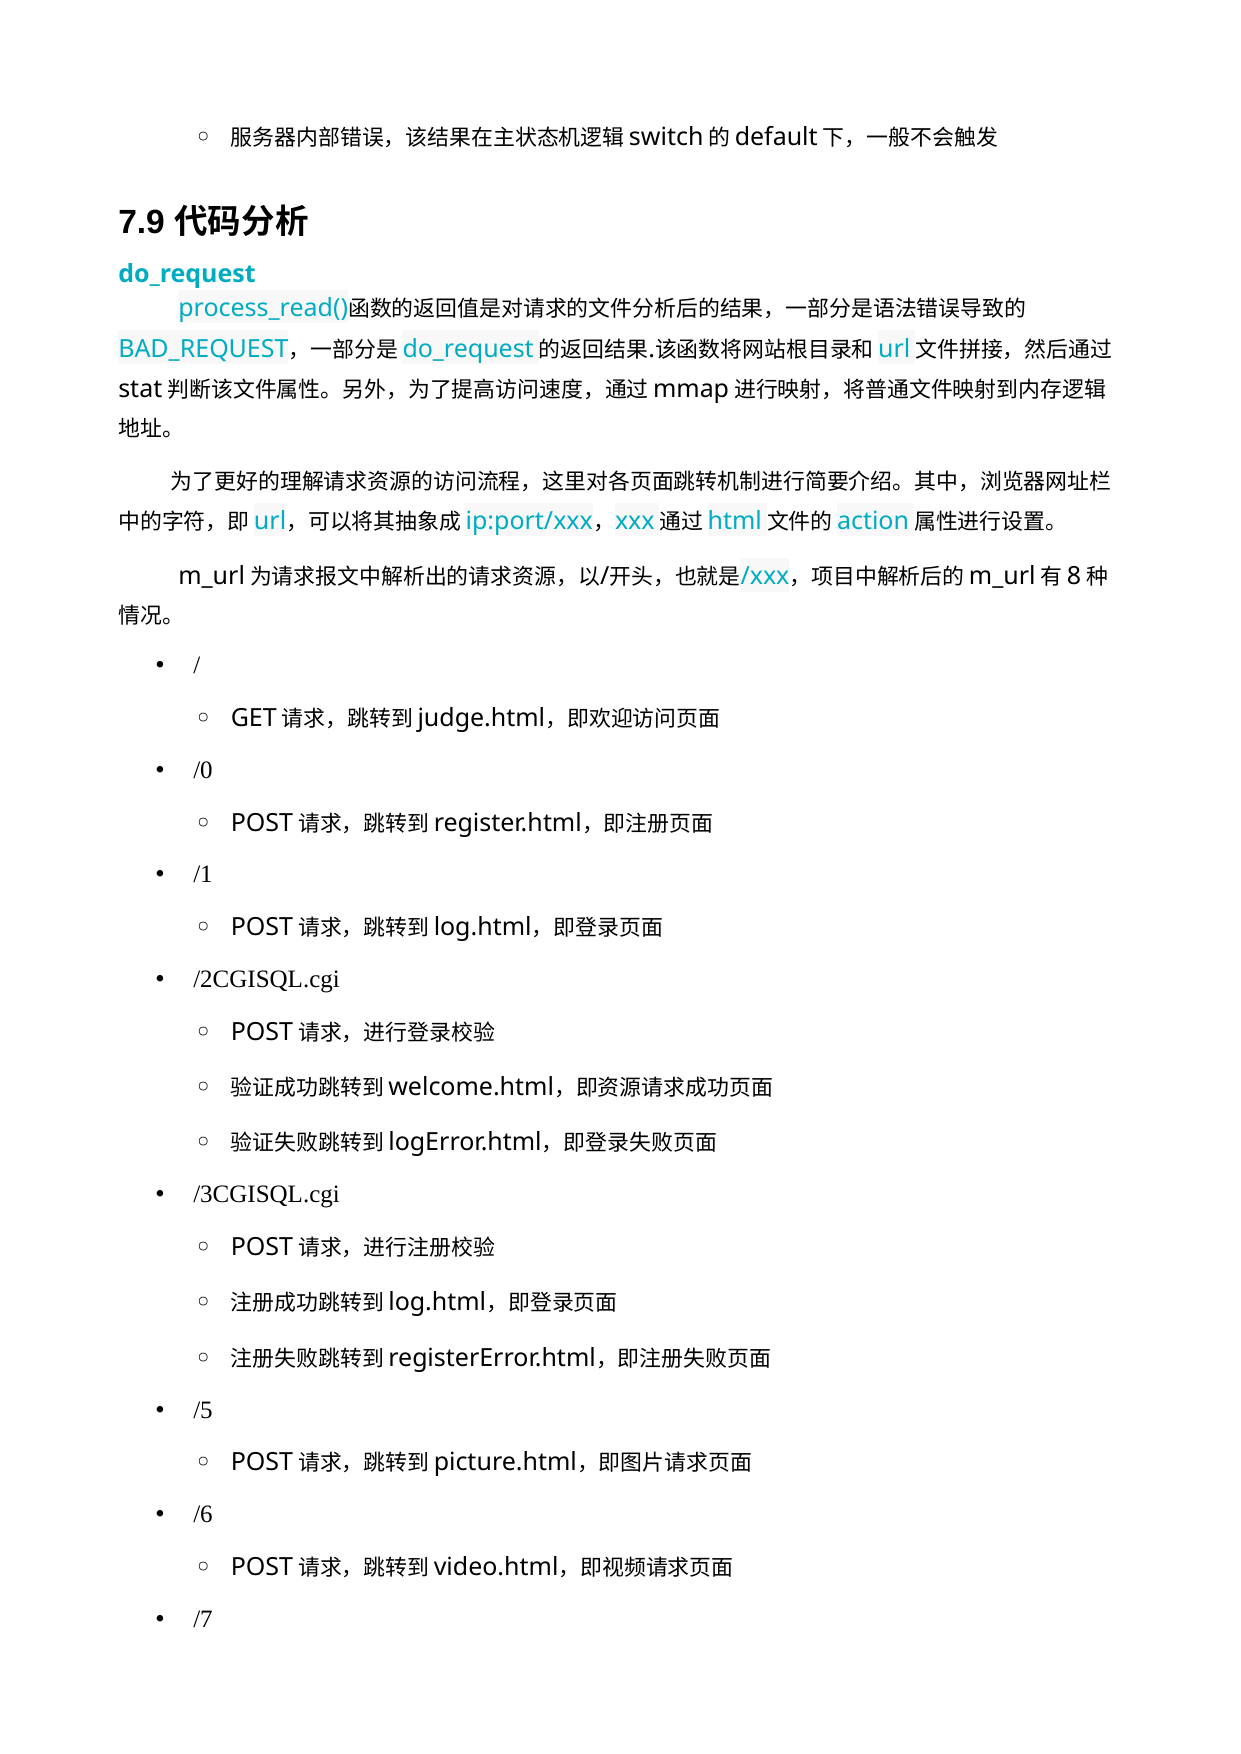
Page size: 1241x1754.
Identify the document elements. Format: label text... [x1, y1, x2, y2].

text m_url为请求报文中解析出的请求资源，以/开头，也就是/xxx，项目中解析后的m_url有8种情况。 [118, 558, 1122, 630]
list POST请求，跳转到picture.html，即图片请求页面 [193, 1444, 1122, 1478]
list /0 [156, 755, 1122, 784]
list 验证失败跳转到logError.html，即登录失败页面 [193, 1124, 1122, 1158]
list 注册失败跳转到registerError.html，即注册失败页面 [193, 1339, 1122, 1373]
list POST请求，进行登录校验 [193, 1013, 1122, 1047]
list POST请求，跳转到log.html，即登录页面 [193, 909, 1122, 943]
list /1 [156, 859, 1122, 888]
list / [156, 651, 1122, 679]
list POST请求，跳转到register.html，即注册页面 [193, 804, 1122, 838]
list 验证成功跳转到welcome.html，即资源请求成功页面 [193, 1068, 1122, 1103]
list POST请求，跳转到video.html，即视频请求页面 [193, 1548, 1122, 1582]
text 为了更好的理解请求资源的访问流程，这里对各页面跳转机制进行简要介绍。其中，浏览器网址栏中的字符，即url，可以将其抽象成ip:port/xxx，xxx通过html文件的action属性进行设置。 [118, 464, 1122, 536]
text process_read()函数的返回值是对请求的文件分析后的结果，一部分是语法错误导致的BAD_REQUEST，一部分是do_request的返回结果.该函数将网站根目录和url文件拼接，然后通过stat判断该文件属性。另外，为了提高访问速度，通过mmap进行映射，将普通文件映射到内存逻辑地址。 [118, 289, 1122, 443]
list 注册成功跳转到log.html，即登录页面 [193, 1284, 1122, 1318]
list /6 [156, 1499, 1122, 1528]
list /3CGISQL.cgi [156, 1179, 1122, 1208]
list /7 [156, 1604, 1122, 1632]
list POST请求，进行注册校验 [193, 1228, 1122, 1262]
list GET请求，跳转到judge.html，即欢迎访问页面 [193, 700, 1122, 734]
subtitle 7.9 代码分析 [118, 194, 1122, 243]
subtitle do_request [118, 255, 1122, 289]
list 服务器内部错误，该结果在主状态机逻辑switch的default下，一般不会触发 [193, 118, 1122, 152]
list /2CGISQL.cgi [156, 964, 1122, 993]
list /5 [156, 1395, 1122, 1423]
